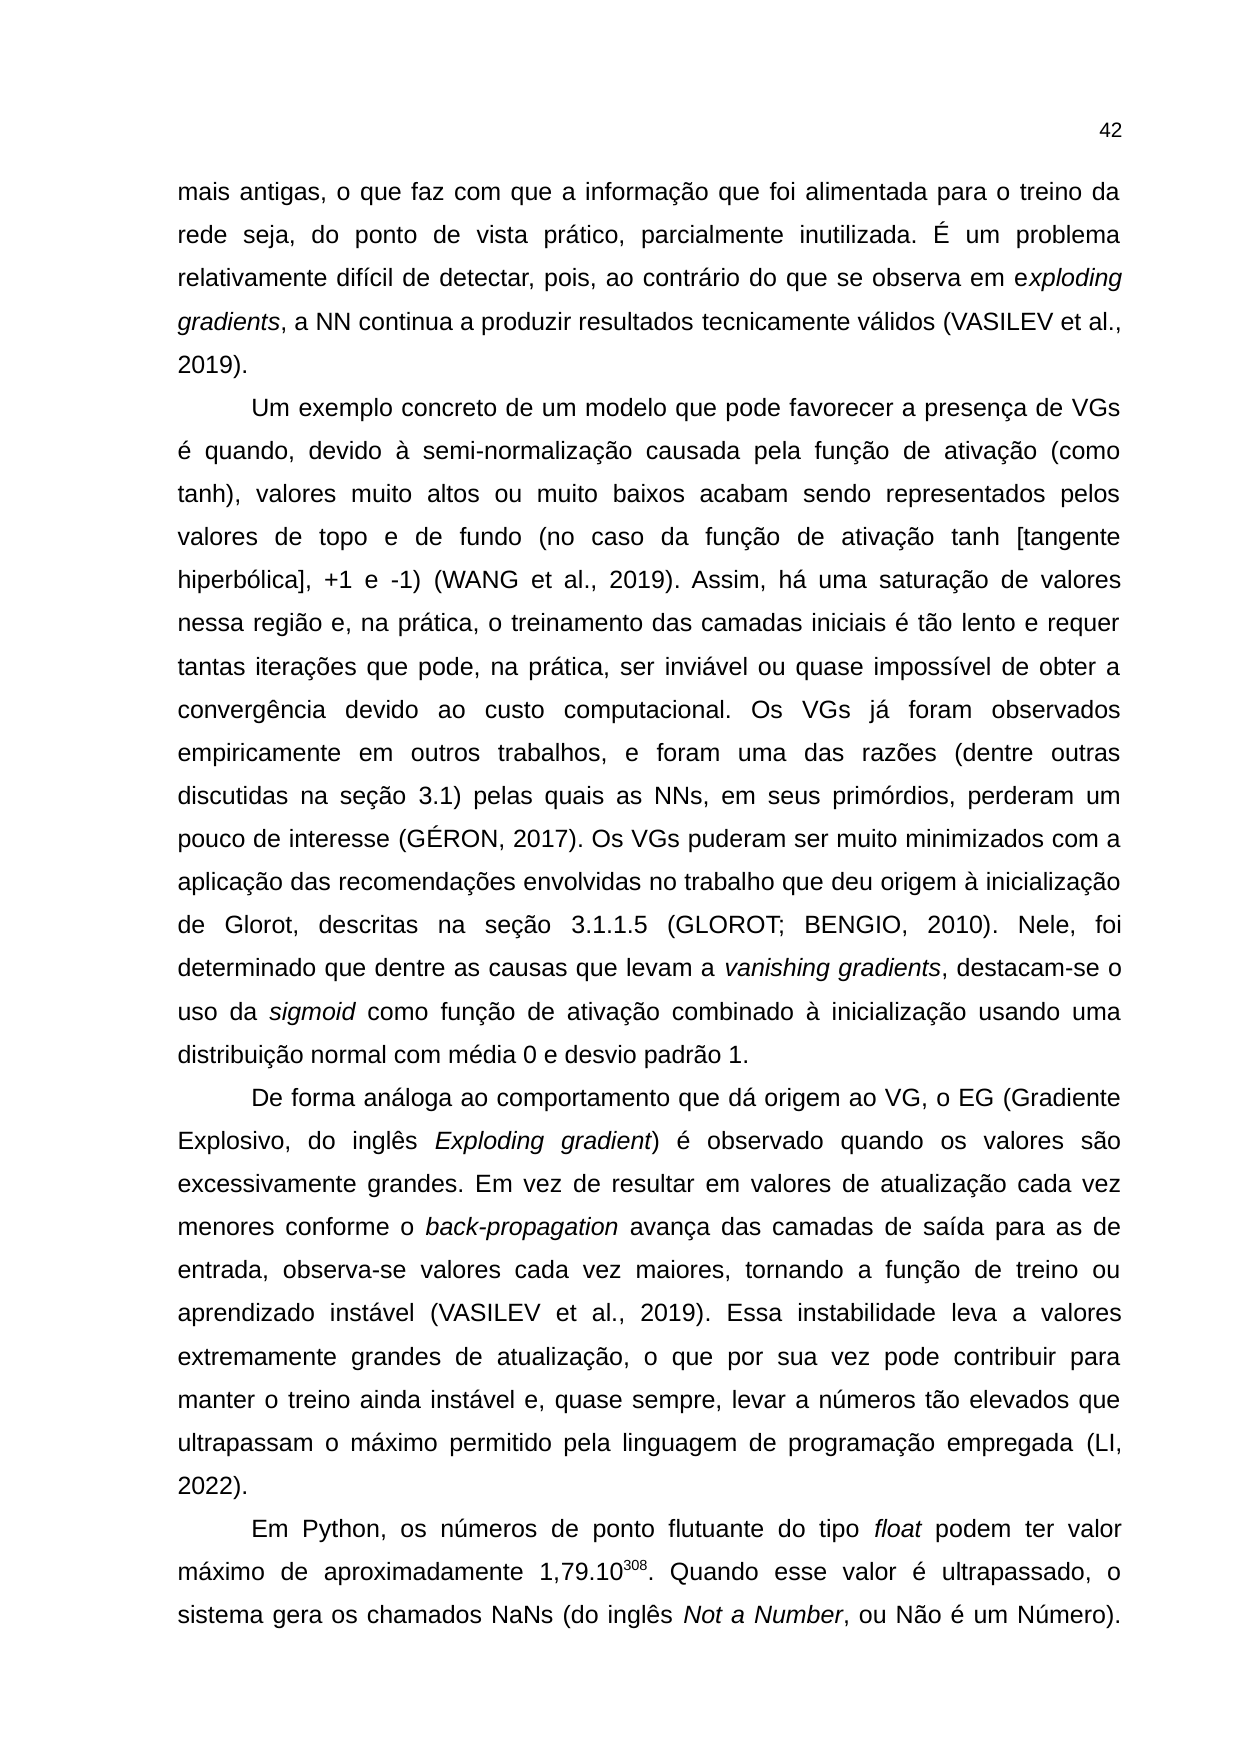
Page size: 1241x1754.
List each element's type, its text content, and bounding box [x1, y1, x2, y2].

text Em Python, os números de ponto flutuante do tipo float podem ter valor máximo de aproximadamente 1,79.10308. Quando esse valor é ultrapassado, o sistema gera os chamados NaNs (do inglês Not a Number, ou Não é um Número). [177, 1514, 1122, 1629]
text mais antigas, o que faz com que a informação que foi alimentada para o treino da rede seja, do ponto de vista prático, parcialmente inutilizada. É um problema relativamente difícil de detectar, pois, ao contrário do que se observa em exploding gradients, a NN continua a produzir resultados tecnicamente válidos (VASILEV et al., 2019). [177, 177, 1122, 378]
text De forma análoga ao comportamento que dá origem ao VG, o EG (Gradiente Explosivo, do inglês Exploding gradient) é observado quando os valores são excessivamente grandes. Em vez de resultar em valores de atualização cada vez menores conforme o back-propagation avança das camadas de saída para as de entrada, observa-se valores cada vez maiores, tornando a função de treino ou aprendizado instável (VASILEV et al., 2019). Essa instabilidade leva a valores extremamente grandes de atualização, o que por sua vez pode contribuir para manter o treino ainda instável e, quase sempre, levar a números tão elevados que ultrapassam o máximo permitido pela linguagem de programação empregada (LI, 2022). [177, 1083, 1122, 1499]
text Um exemplo concreto de um modelo que pode favorecer a presença de VGs é quando, devido à semi-normalização causada pela função de ativação (como tanh), valores muito altos ou muito baixos acabam sendo representados pelos valores de topo e de fundo (no caso da função de ativação tanh [tangente hiperbólica], +1 e -1) (WANG et al., 2019). Assim, há uma saturação de valores nessa região e, na prática, o treinamento das camadas iniciais é tão lento e requer tantas iterações que pode, na prática, ser inviável ou quase impossível de obter a convergência devido ao custo computacional. Os VGs já foram observados empiricamente em outros trabalhos, e foram uma das razões (dentre outras discutidas na seção 3.1) pelas quais as NNs, em seus primórdios, perderam um pouco de interesse (GÉRON, 2017). Os VGs puderam ser muito minimizados com a aplicação das recomendações envolvidas no trabalho que deu origem à inicialização de Glorot, descritas na seção 3.1.1.5 (GLOROT; BENGIO, 2010). Nele, foi determinado que dentre as causas que levam a vanishing gradients, destacam-se o uso da sigmoid como função de ativação combinado à inicialização usando uma distribuição normal com média 0 e desvio padrão 1. [177, 393, 1122, 1068]
